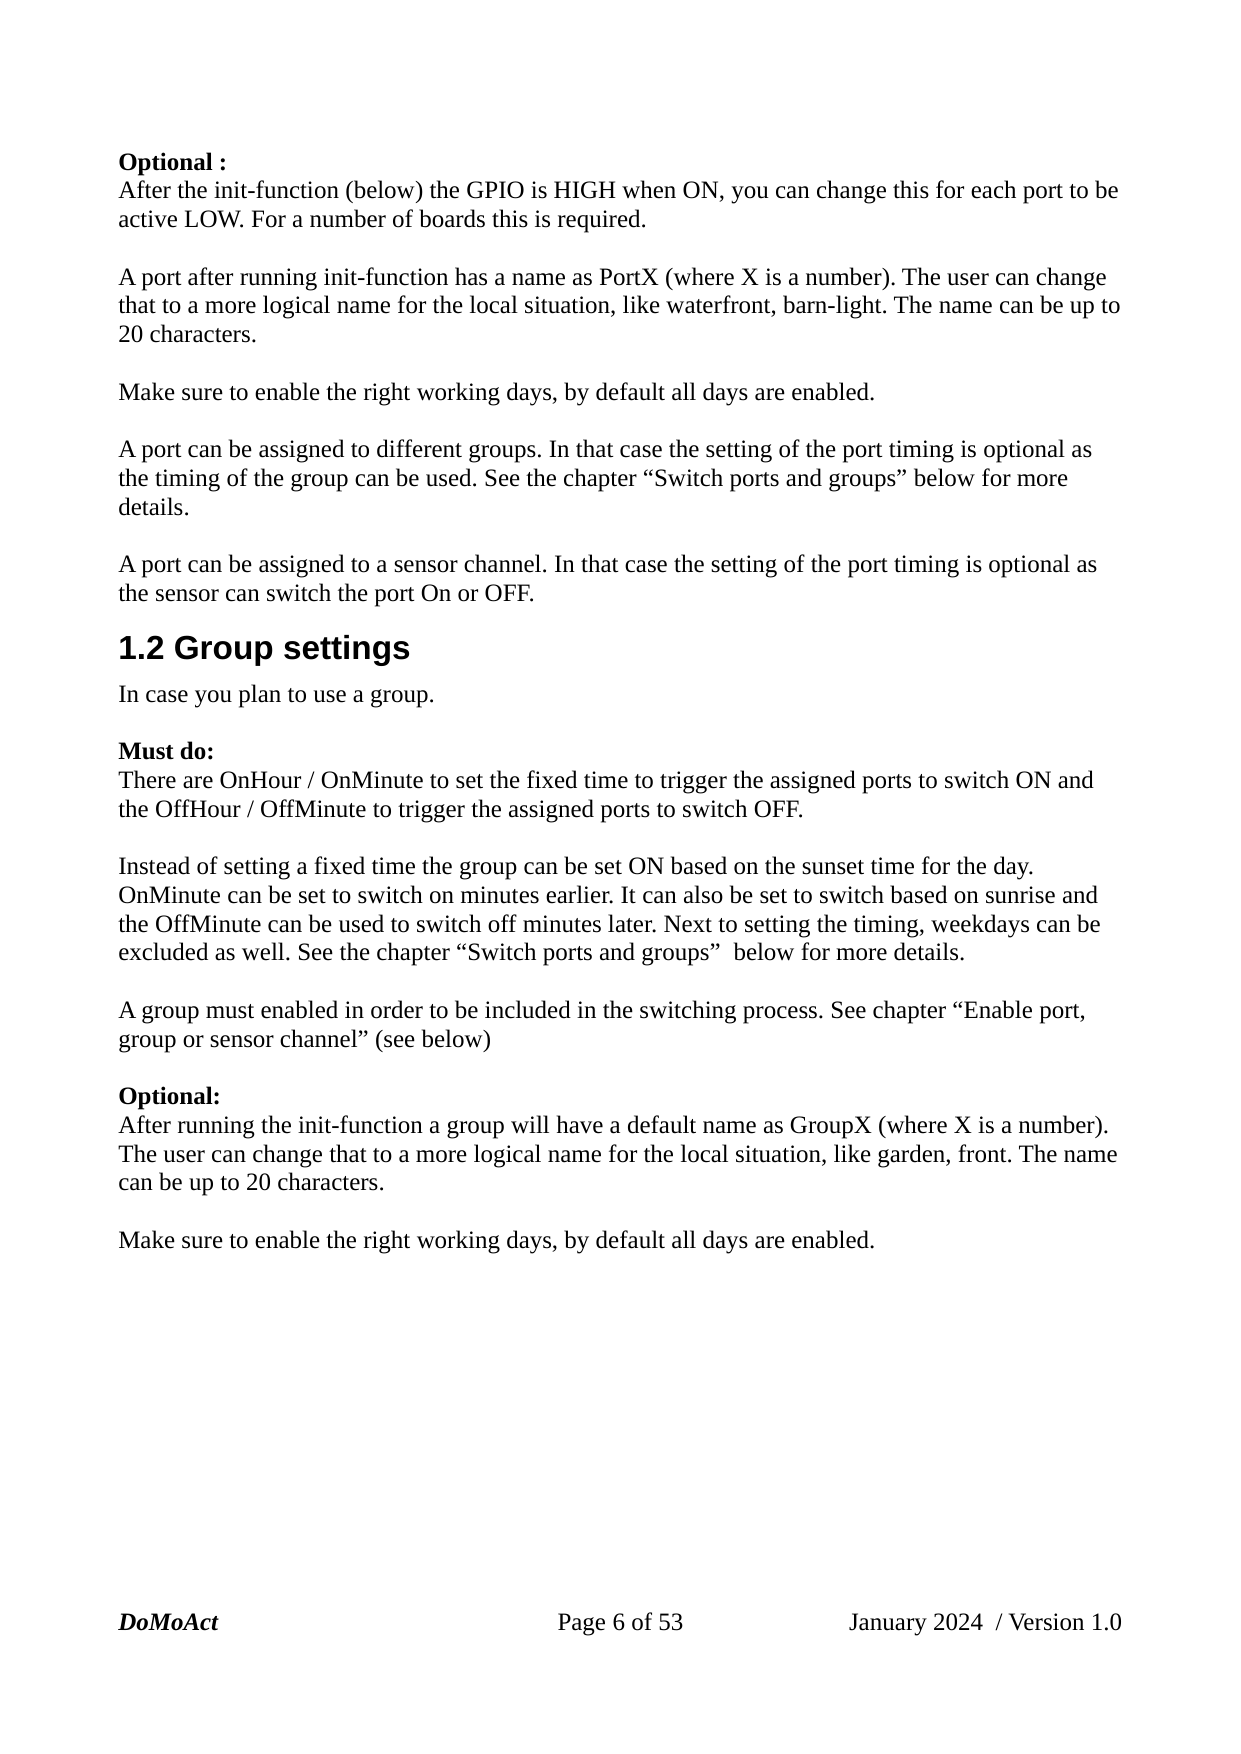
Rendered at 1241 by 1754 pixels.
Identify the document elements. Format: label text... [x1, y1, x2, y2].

text A port can be assigned to different groups. In that case the setting of the port timing is optional as the timing of the group can be used. See the chapter “Switch ports and groups” below for more details. [118, 434, 1122, 521]
text Optional: [118, 1081, 1122, 1110]
text Make sure to enable the right working days, by default all days are enabled. [118, 377, 1122, 406]
text A port can be assigned to a sensor channel. In that case the setting of the port timing is optional as the sensor can switch the port On or OFF. [118, 549, 1122, 607]
subtitle 1.2 Group settings [118, 628, 1122, 666]
text Must do: [118, 736, 1122, 765]
text There are OnHour / OnMinute to set the fixed time to trigger the assigned ports to switch ON and the OffHour / OffMinute to trigger the assigned ports to switch OFF. [118, 765, 1122, 822]
text Optional : [118, 147, 1122, 176]
text After the init-function (below) the GPIO is HIGH when ON, you can change this for each port to be active LOW. For a number of boards this is required. [118, 176, 1122, 233]
text After running the init-function a group will have a default name as GroupX (where X is a number). The user can change that to a more logical name for the local situation, like garden, front. The name can be up to 20 characters. [118, 1110, 1122, 1196]
text In case you plan to use a group. [118, 679, 1122, 707]
text A group must enabled in order to be included in the switching process. See chapter “Enable port, group or sensor channel” (see below) [118, 995, 1122, 1052]
text Instead of setting a fixed time the group can be set ON based on the sunset time for the day. OnMinute can be set to switch on minutes earlier. It can also be set to switch based on sunrise and the OffMinute can be used to switch off minutes later. Next to setting the timing, weekdays can be excluded as well. See the chapter “Switch ports and groups” below for more details. [118, 851, 1122, 966]
text A port after running init-function has a name as PortX (where X is a number). The user can change that to a more logical name for the local situation, like waterfront, barn-light. The name can be up to 20 characters. [118, 262, 1122, 348]
text Make sure to enable the right working days, by default all days are enabled. [118, 1225, 1122, 1254]
